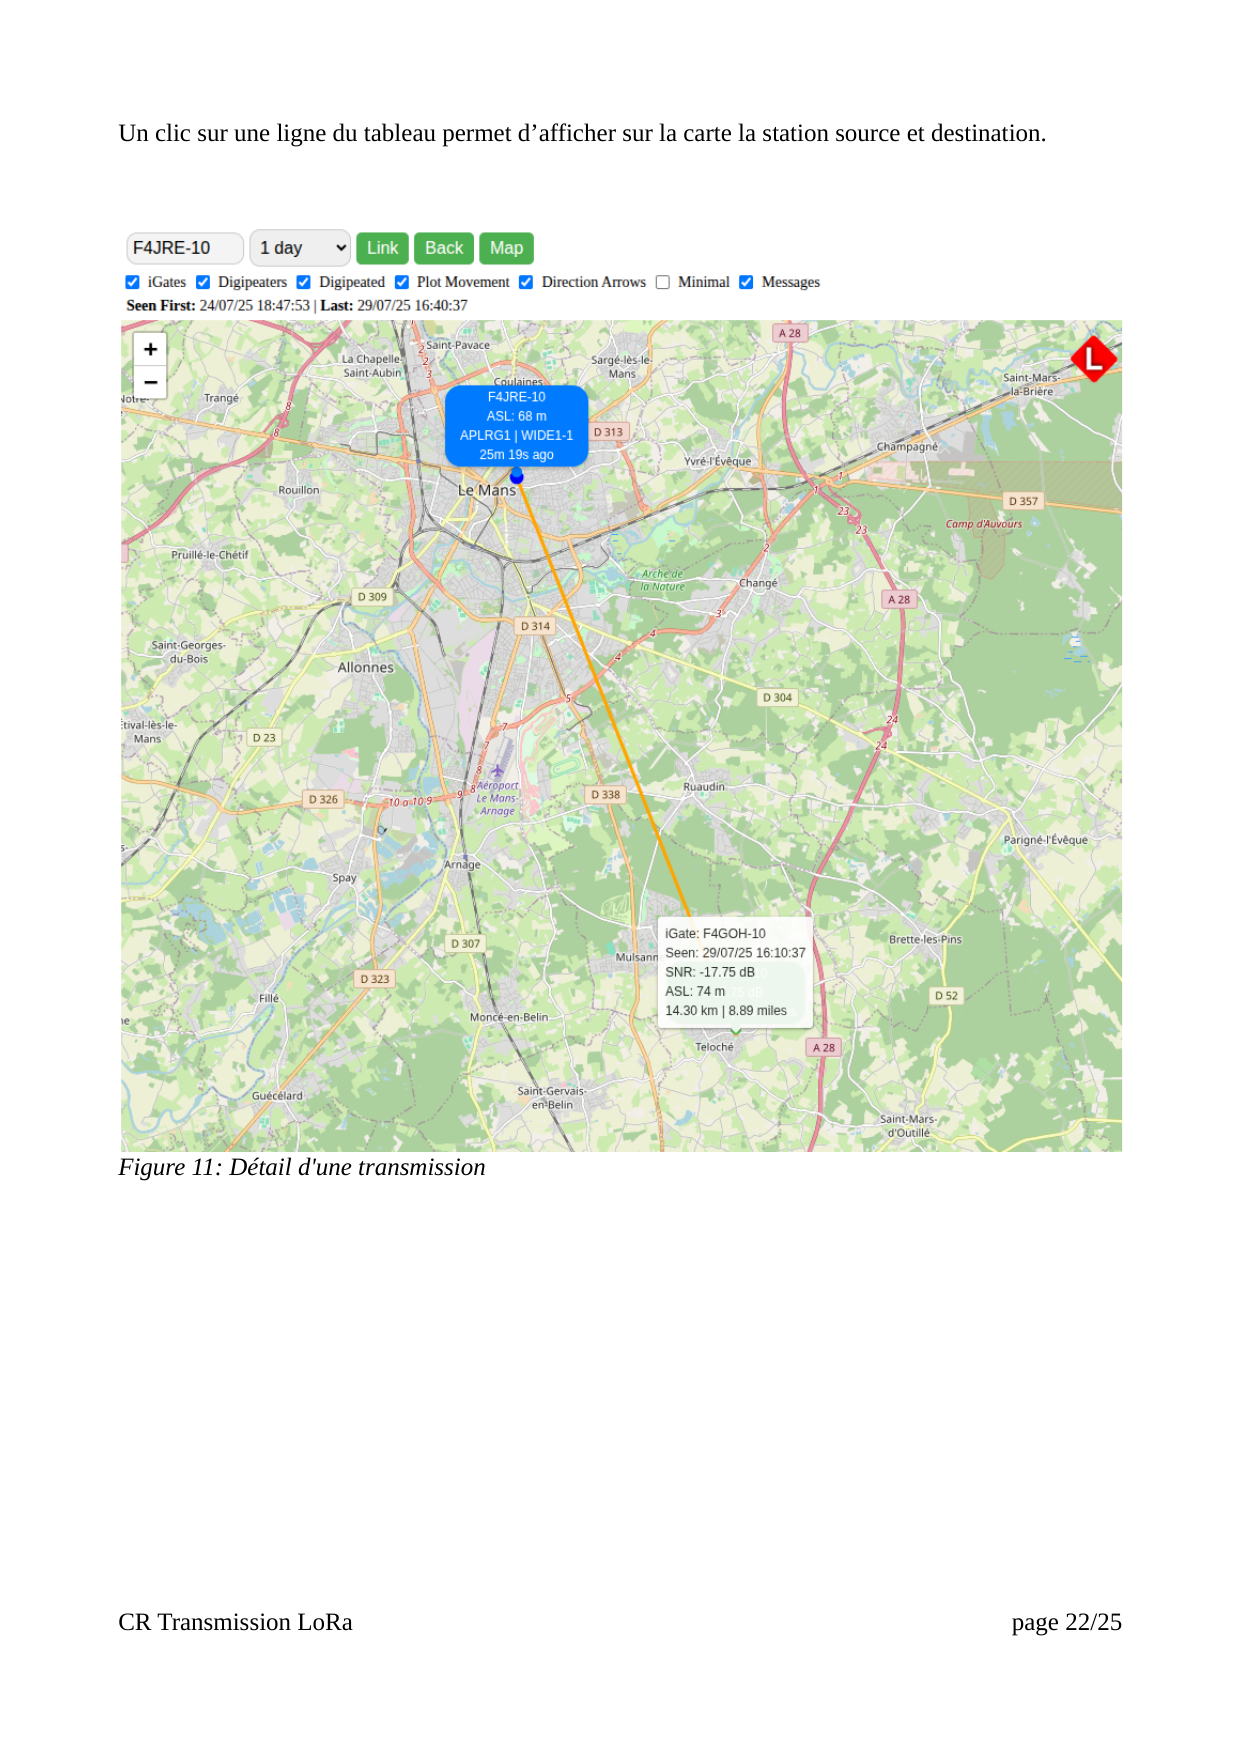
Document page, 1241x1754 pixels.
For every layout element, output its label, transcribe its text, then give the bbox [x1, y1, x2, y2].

picture [118, 225, 1123, 1152]
text Un clic sur une ligne du tableau permet d’afficher sur la carte la station source et destination. [118, 118, 1122, 147]
text Figure 11: Détail d'une transmission [118, 1152, 1122, 1181]
